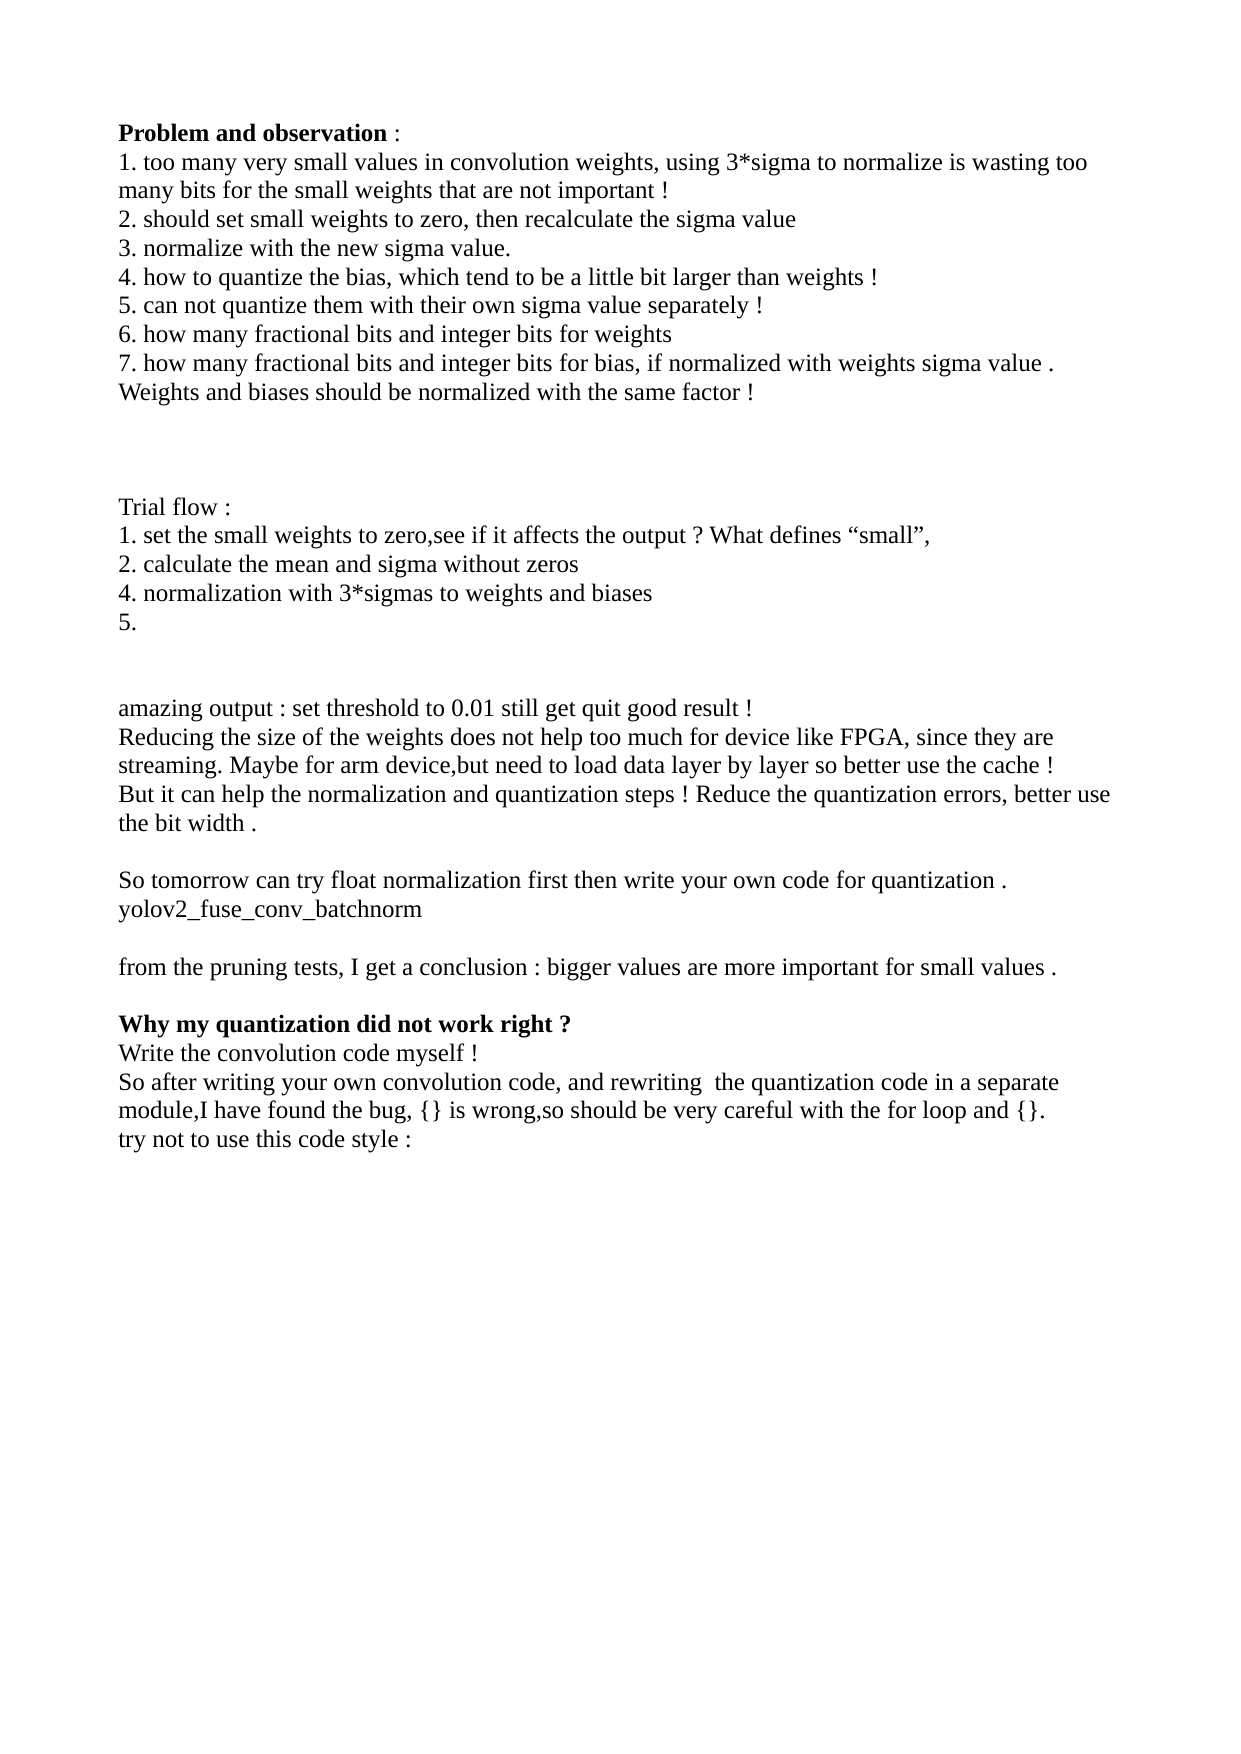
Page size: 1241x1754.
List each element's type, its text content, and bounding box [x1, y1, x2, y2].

text 7. how many fractional bits and integer bits for bias, if normalized with weights sigma value . Weights and biases should be normalized with the same factor ! [118, 348, 1122, 406]
text 2. calculate the mean and sigma without zeros [118, 549, 1122, 578]
text Reducing the size of the weights does not help too much for device like FPGA, since they are streaming. Maybe for arm device,but need to load data layer by layer so better use the cache ! [118, 722, 1122, 779]
text Trial flow : [118, 492, 1122, 521]
text 4. normalization with 3*sigmas to weights and biases [118, 578, 1122, 607]
text 6. how many fractional bits and integer bits for weights [118, 319, 1122, 348]
text 5. can not quantize them with their own sigma value separately ! [118, 291, 1122, 319]
text Why my quantization did not work right ? [118, 1009, 1122, 1038]
text 4. how to quantize the bias, which tend to be a little bit larger than weights ! [118, 262, 1122, 291]
text yolov2_fuse_conv_batchnorm [118, 894, 1122, 923]
text 1. too many very small values in convolution weights, using 3*sigma to normalize is wasting too many bits for the small weights that are not important ! [118, 147, 1122, 204]
text amazing output : set threshold to 0.01 still get quit good result ! [118, 693, 1122, 722]
text But it can help the normalization and quantization steps ! Reduce the quantization errors, better use the bit width . [118, 779, 1122, 837]
text from the pruning tests, I get a conclusion : bigger values are more important for small values . [118, 952, 1122, 981]
text 2. should set small weights to zero, then recalculate the sigma value [118, 204, 1122, 233]
text Write the convolution code myself ! [118, 1038, 1122, 1067]
text 5. [118, 607, 1122, 636]
text 1. set the small weights to zero,see if it affects the output ? What defines “small”, [118, 521, 1122, 549]
text So tomorrow can try float normalization first then write your own code for quantization . [118, 866, 1122, 894]
text So after writing your own convolution code, and rewriting the quantization code in a separate module,I have found the bug, {} is wrong,so should be very careful with the for loop and {}. [118, 1067, 1122, 1124]
text Problem and observation : [118, 118, 1122, 147]
text 3. normalize with the new sigma value. [118, 233, 1122, 262]
text try not to use this code style : [118, 1124, 1122, 1153]
